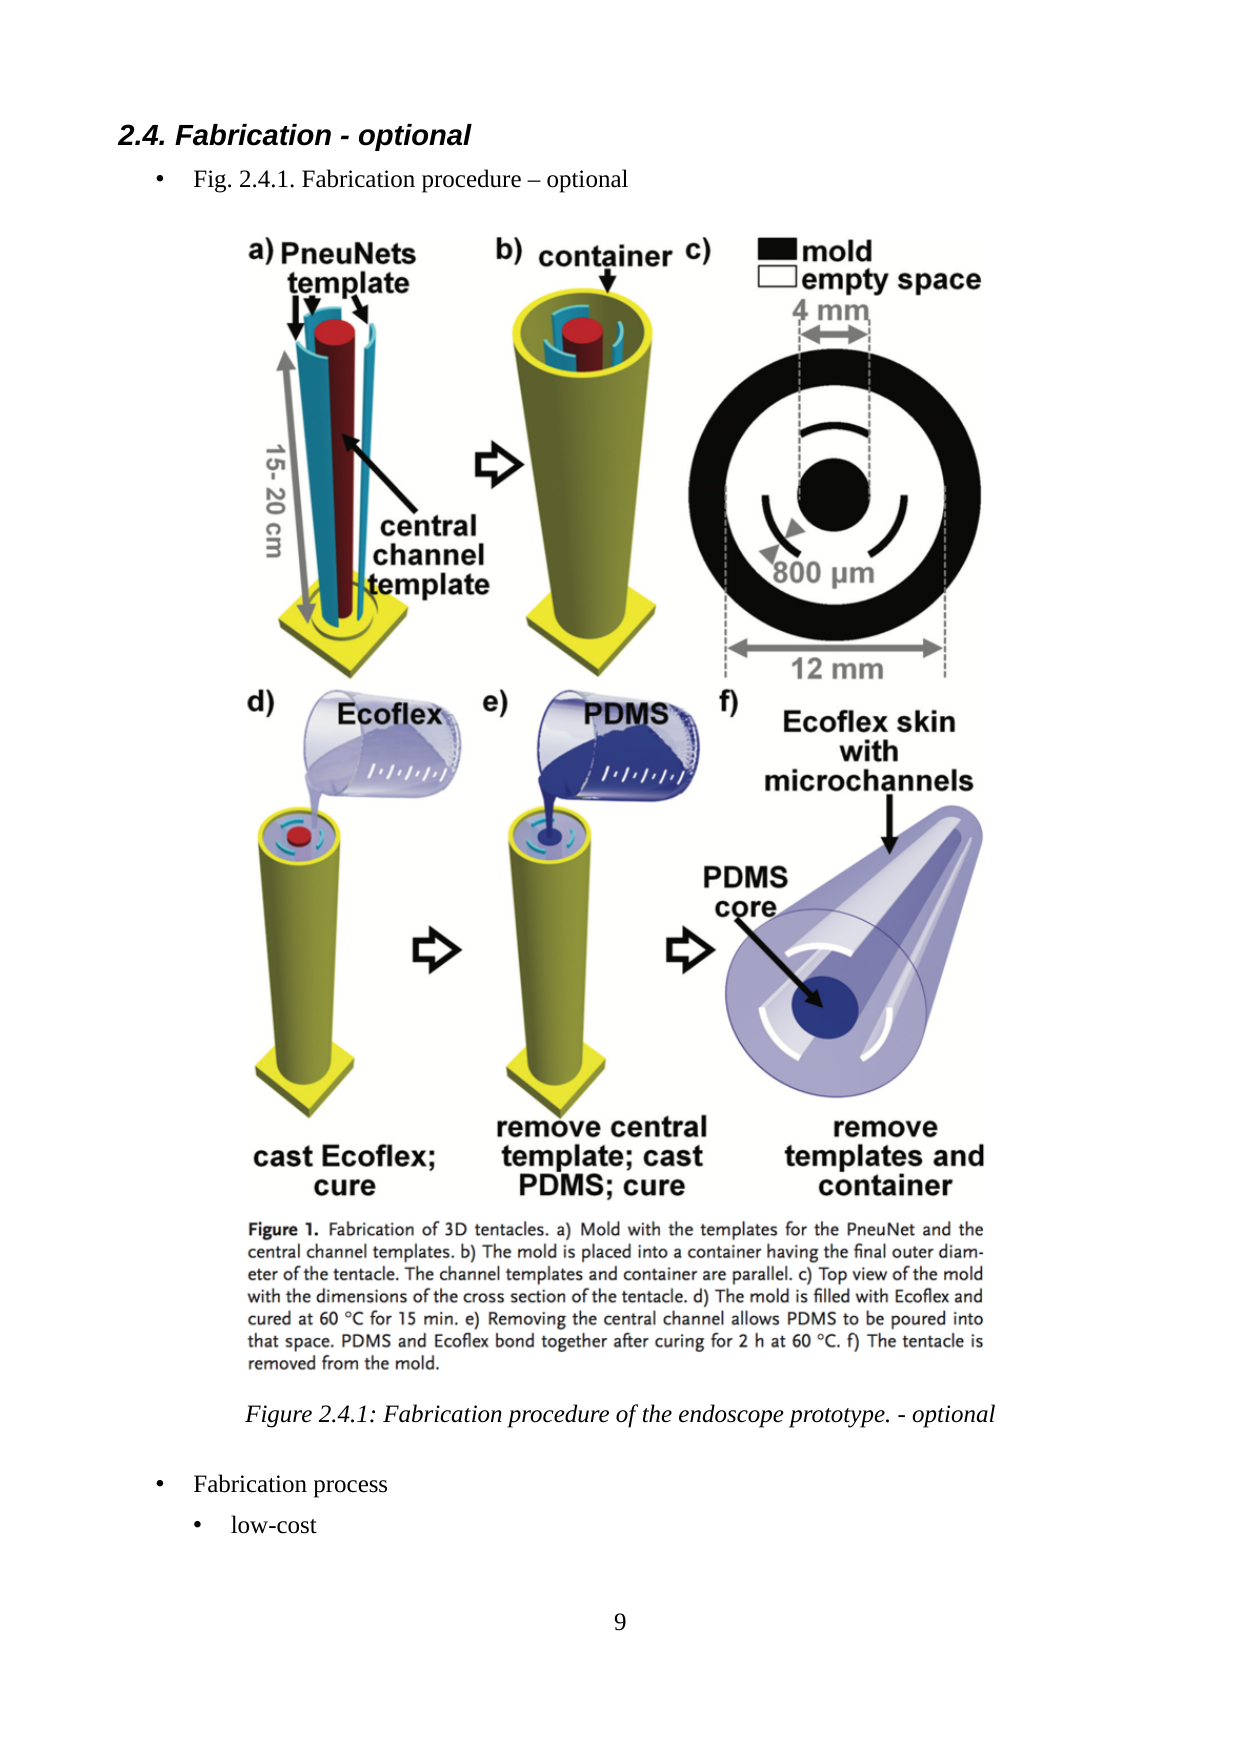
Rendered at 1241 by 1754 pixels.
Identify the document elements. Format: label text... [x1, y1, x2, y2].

list Figure 2.4.1: Fabrication procedure of the endoscope prototype. - optional [239, 1399, 1001, 1428]
subtitle Fabrication - optional [118, 118, 1122, 152]
list Fabrication process [156, 1469, 1122, 1498]
list Fig. 2.4.1. Fabrication procedure – optional [156, 164, 1122, 193]
list low-cost [193, 1510, 1122, 1539]
